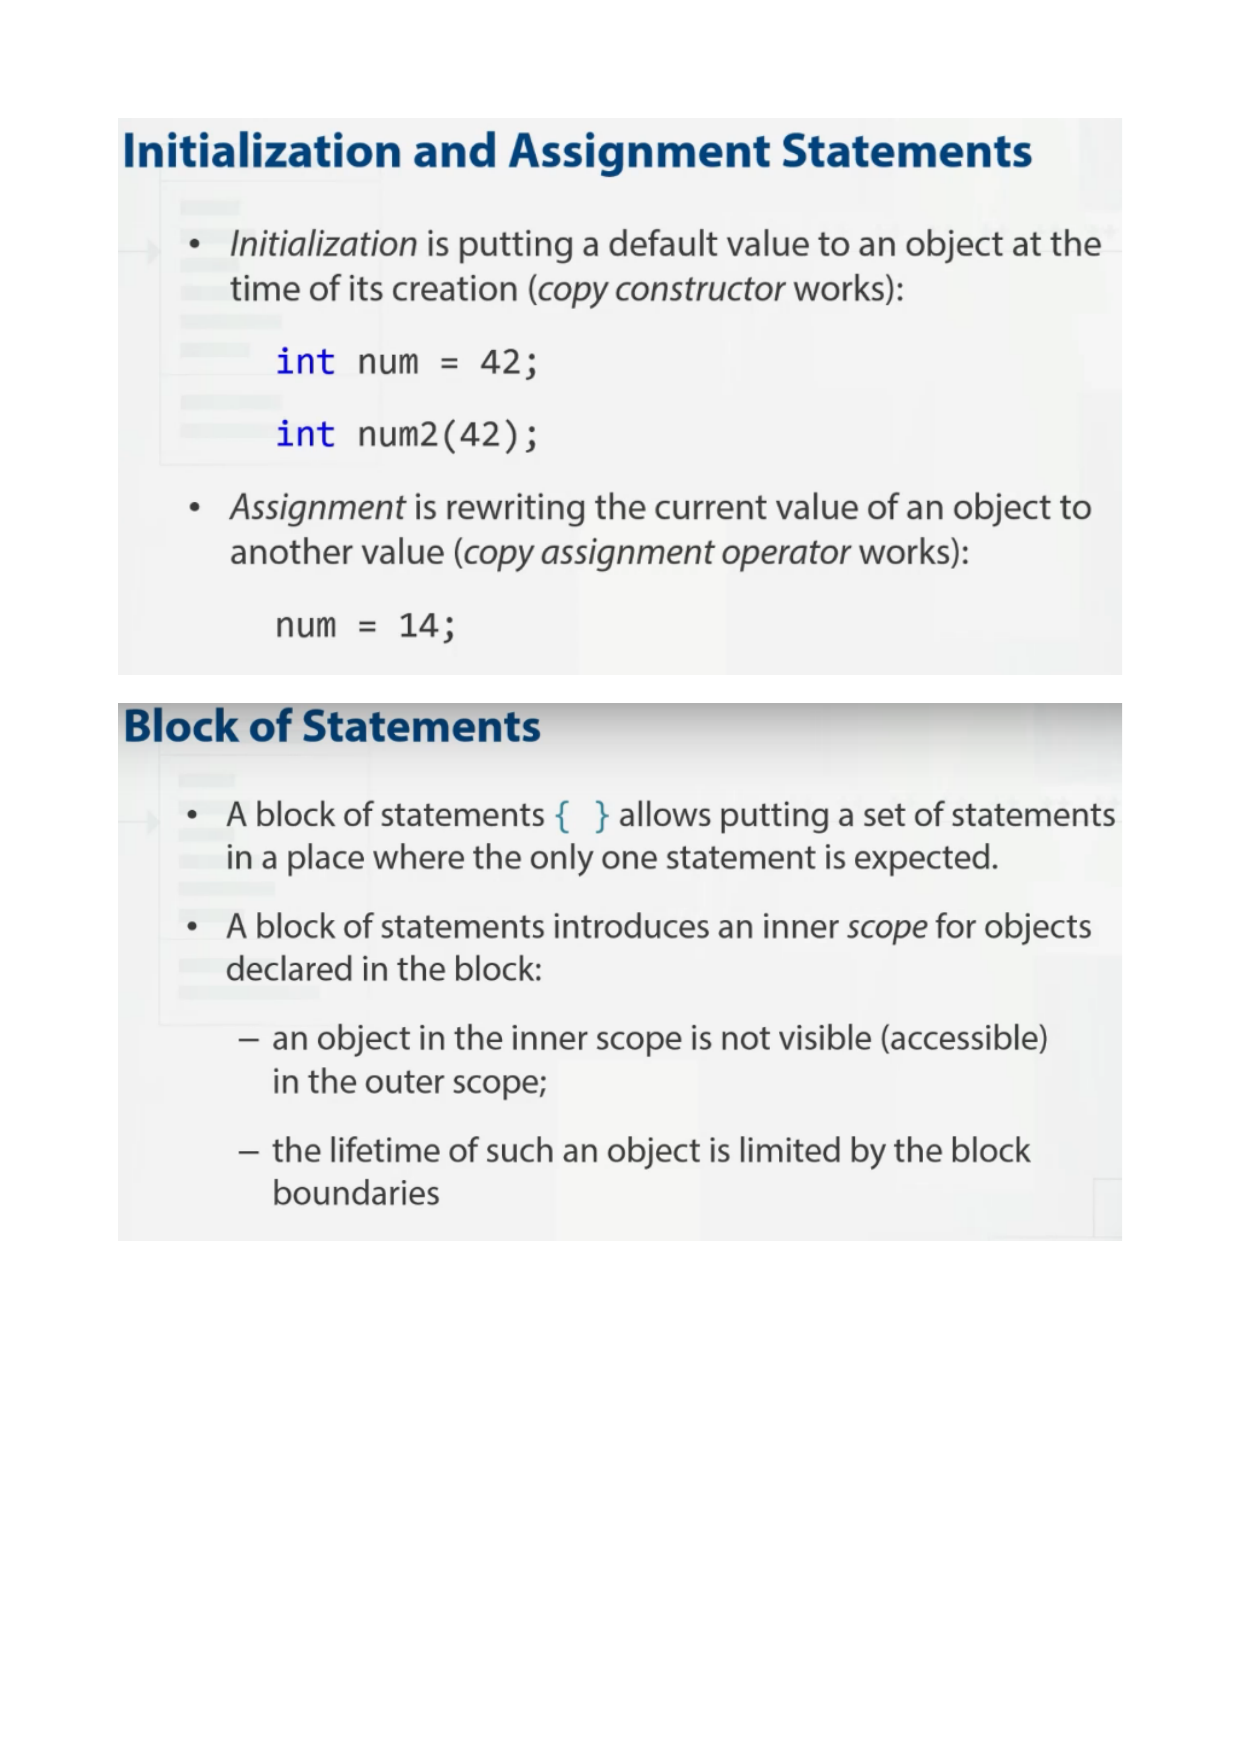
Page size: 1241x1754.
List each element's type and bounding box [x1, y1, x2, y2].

picture [118, 703, 1123, 1241]
picture [118, 118, 1123, 675]
